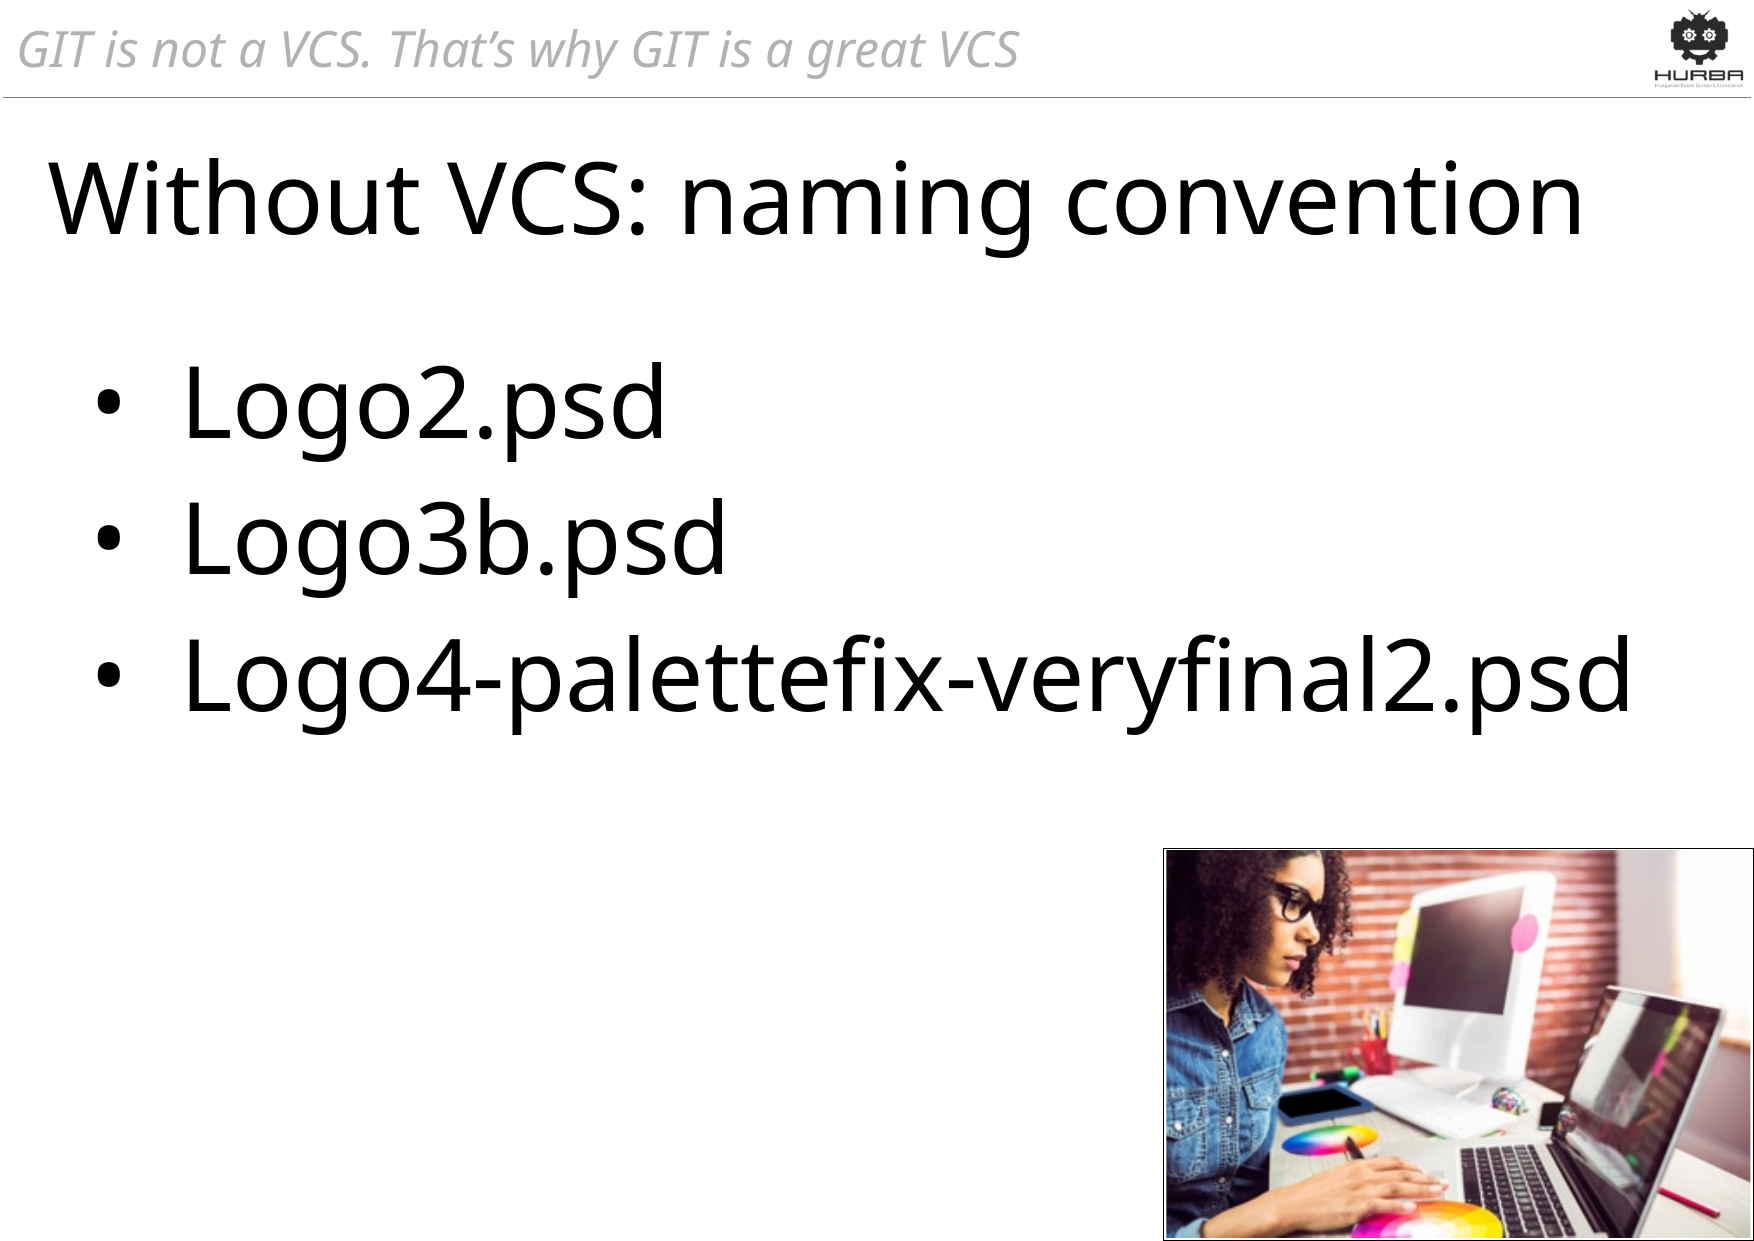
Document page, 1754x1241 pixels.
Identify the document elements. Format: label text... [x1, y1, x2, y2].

text Without VCS: naming convention [3, 127, 1751, 263]
text • Logo4-palettefix-veryfinal2.psd [3, 604, 1751, 740]
text • Logo2.psd [3, 332, 1751, 468]
picture [1166, 850, 1751, 1238]
text • Logo3b.psd [3, 468, 1751, 604]
picture [1644, 3, 1754, 102]
